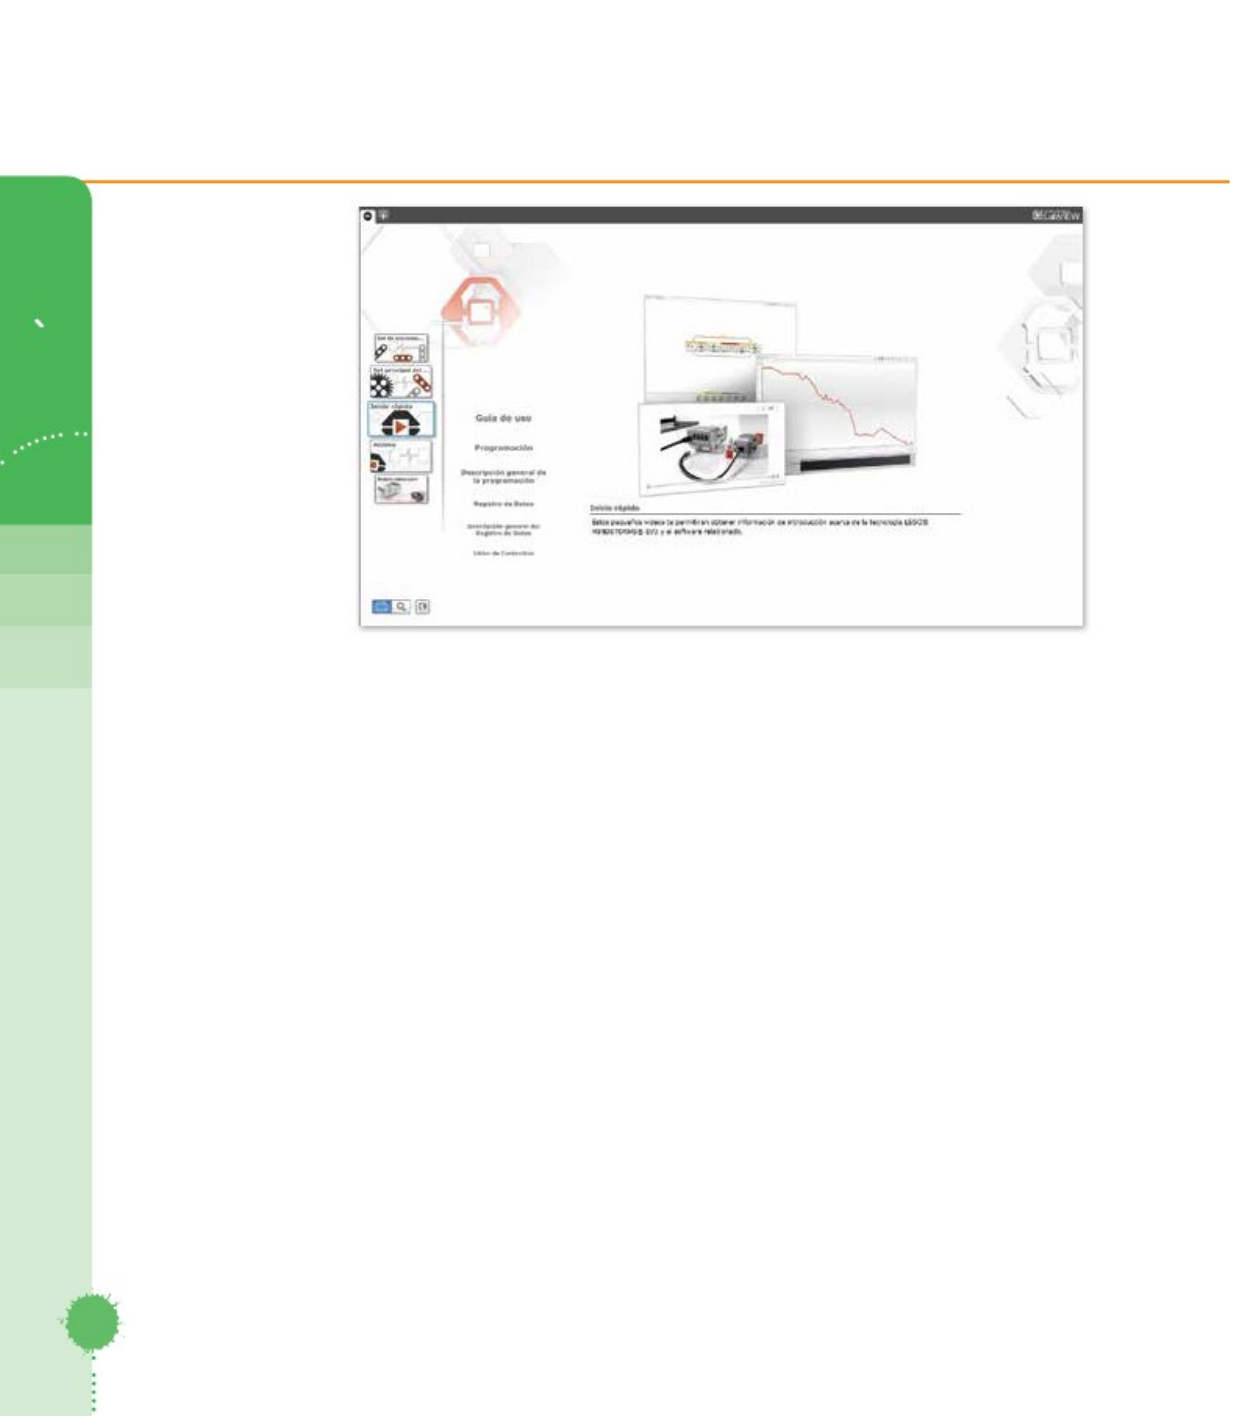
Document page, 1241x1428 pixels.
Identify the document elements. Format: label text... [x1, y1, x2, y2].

picture [0, 0, 1230, 1416]
text 37 [1230, 1321, 1240, 1348]
text SESION [1230, 307, 1240, 337]
text 3 [1230, 454, 1240, 525]
